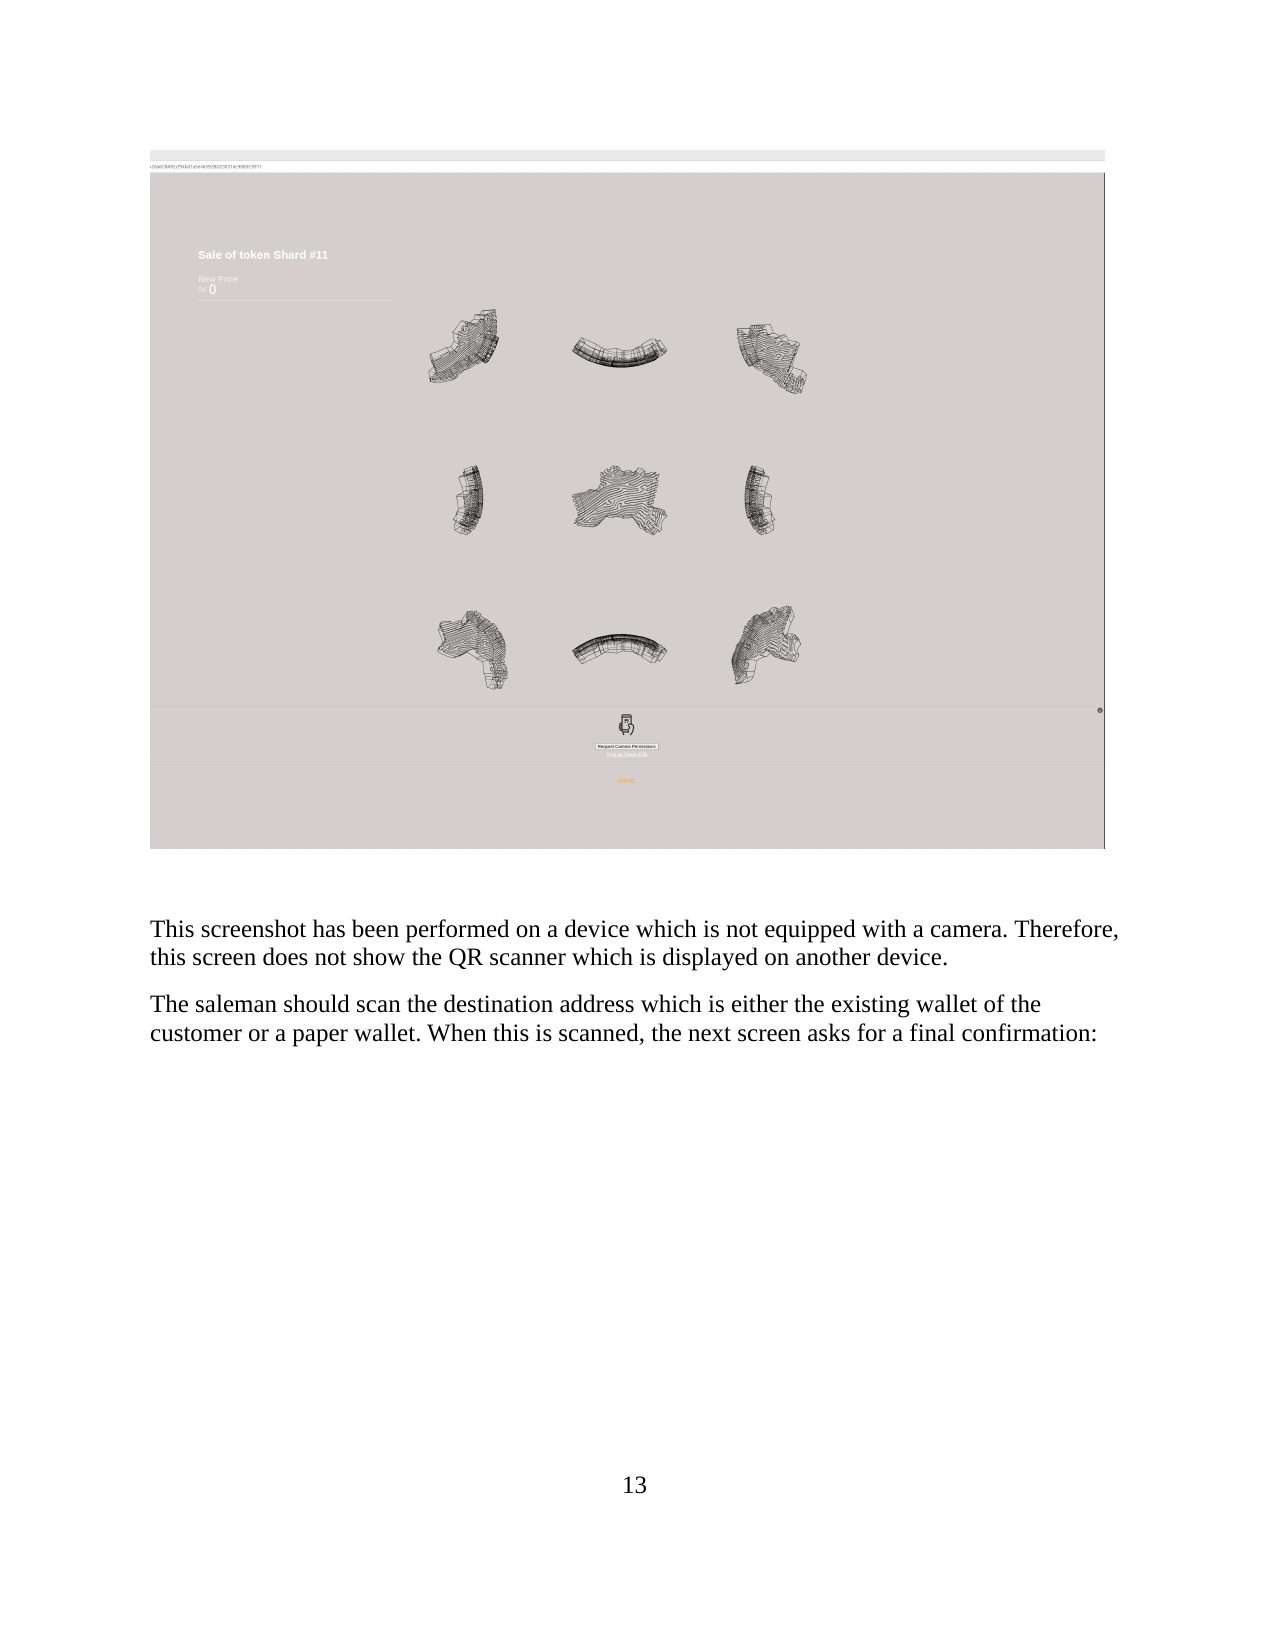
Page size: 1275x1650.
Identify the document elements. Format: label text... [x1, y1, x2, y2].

picture [150, 150, 1105, 849]
text This screenshot has been performed on a device which is not equipped with a camera. Therefore, this screen does not show the QR scanner which is displayed on another device. [150, 914, 1125, 971]
text The saleman should scan the destination address which is either the existing wallet of the customer or a paper wallet. When this is scanned, the next screen asks for a final confirmation: [150, 989, 1125, 1047]
